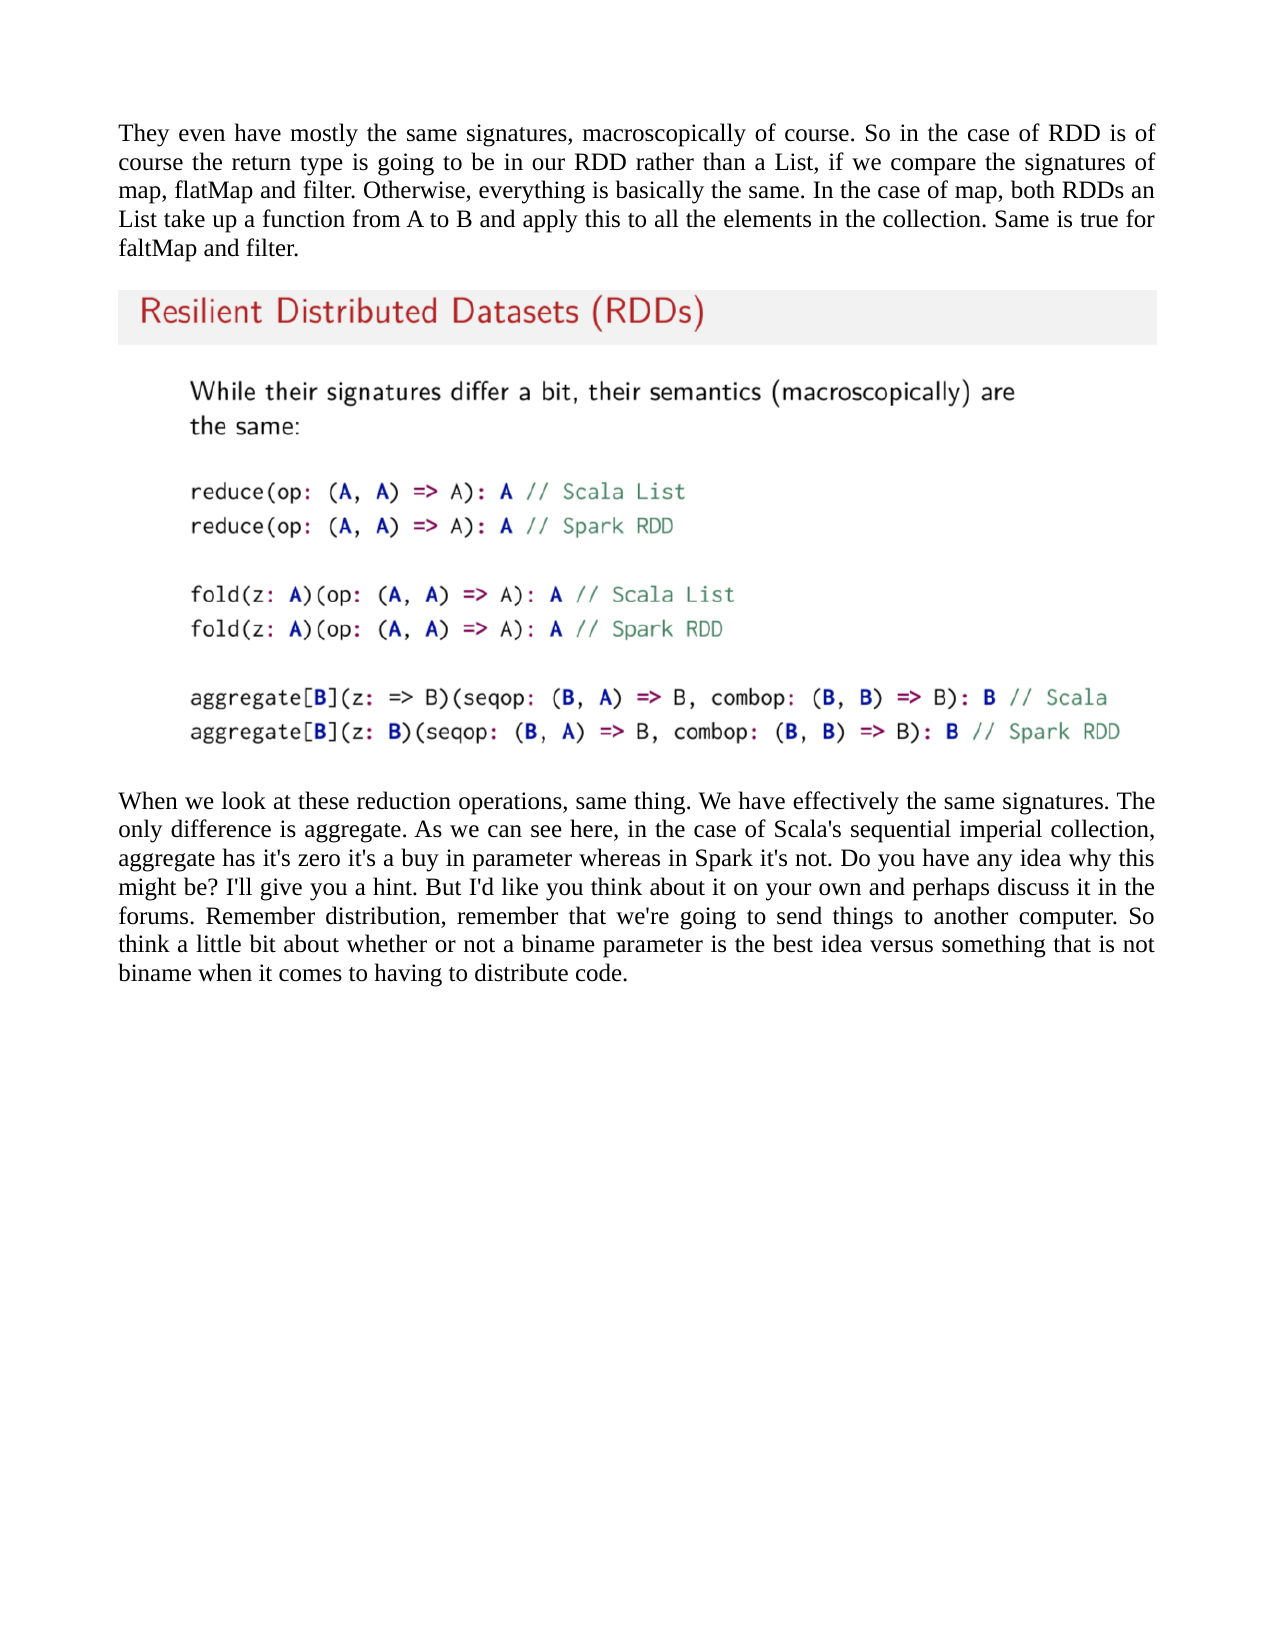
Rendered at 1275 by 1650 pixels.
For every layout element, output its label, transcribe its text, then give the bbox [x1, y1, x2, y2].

picture [118, 290, 1157, 757]
text When we look at these reduction operations, same thing. We have effectively the same signatures. The only difference is aggregate. As we can see here, in the case of Scala's sequential imperial collection, aggregate has it's zero it's a buy in parameter whereas in Spark it's not. Do you have any idea why this might be? I'll give you a hint. But I'd like you think about it on your own and perhaps discuss it in the forums. Remember distribution, remember that we're going to send things to another computer. So think a little bit about whether or not a biname parameter is the best idea versus something that is not biname when it comes to having to distribute code. [118, 786, 1157, 987]
text They even have mostly the same signatures, macroscopically of course. So in the case of RDD is of course the return type is going to be in our RDD rather than a List, if we compare the signatures of map, flatMap and filter. Otherwise, everything is basically the same. In the case of map, both RDDs an List take up a function from A to B and apply this to all the elements in the collection. Same is true for faltMap and filter. [118, 118, 1157, 262]
